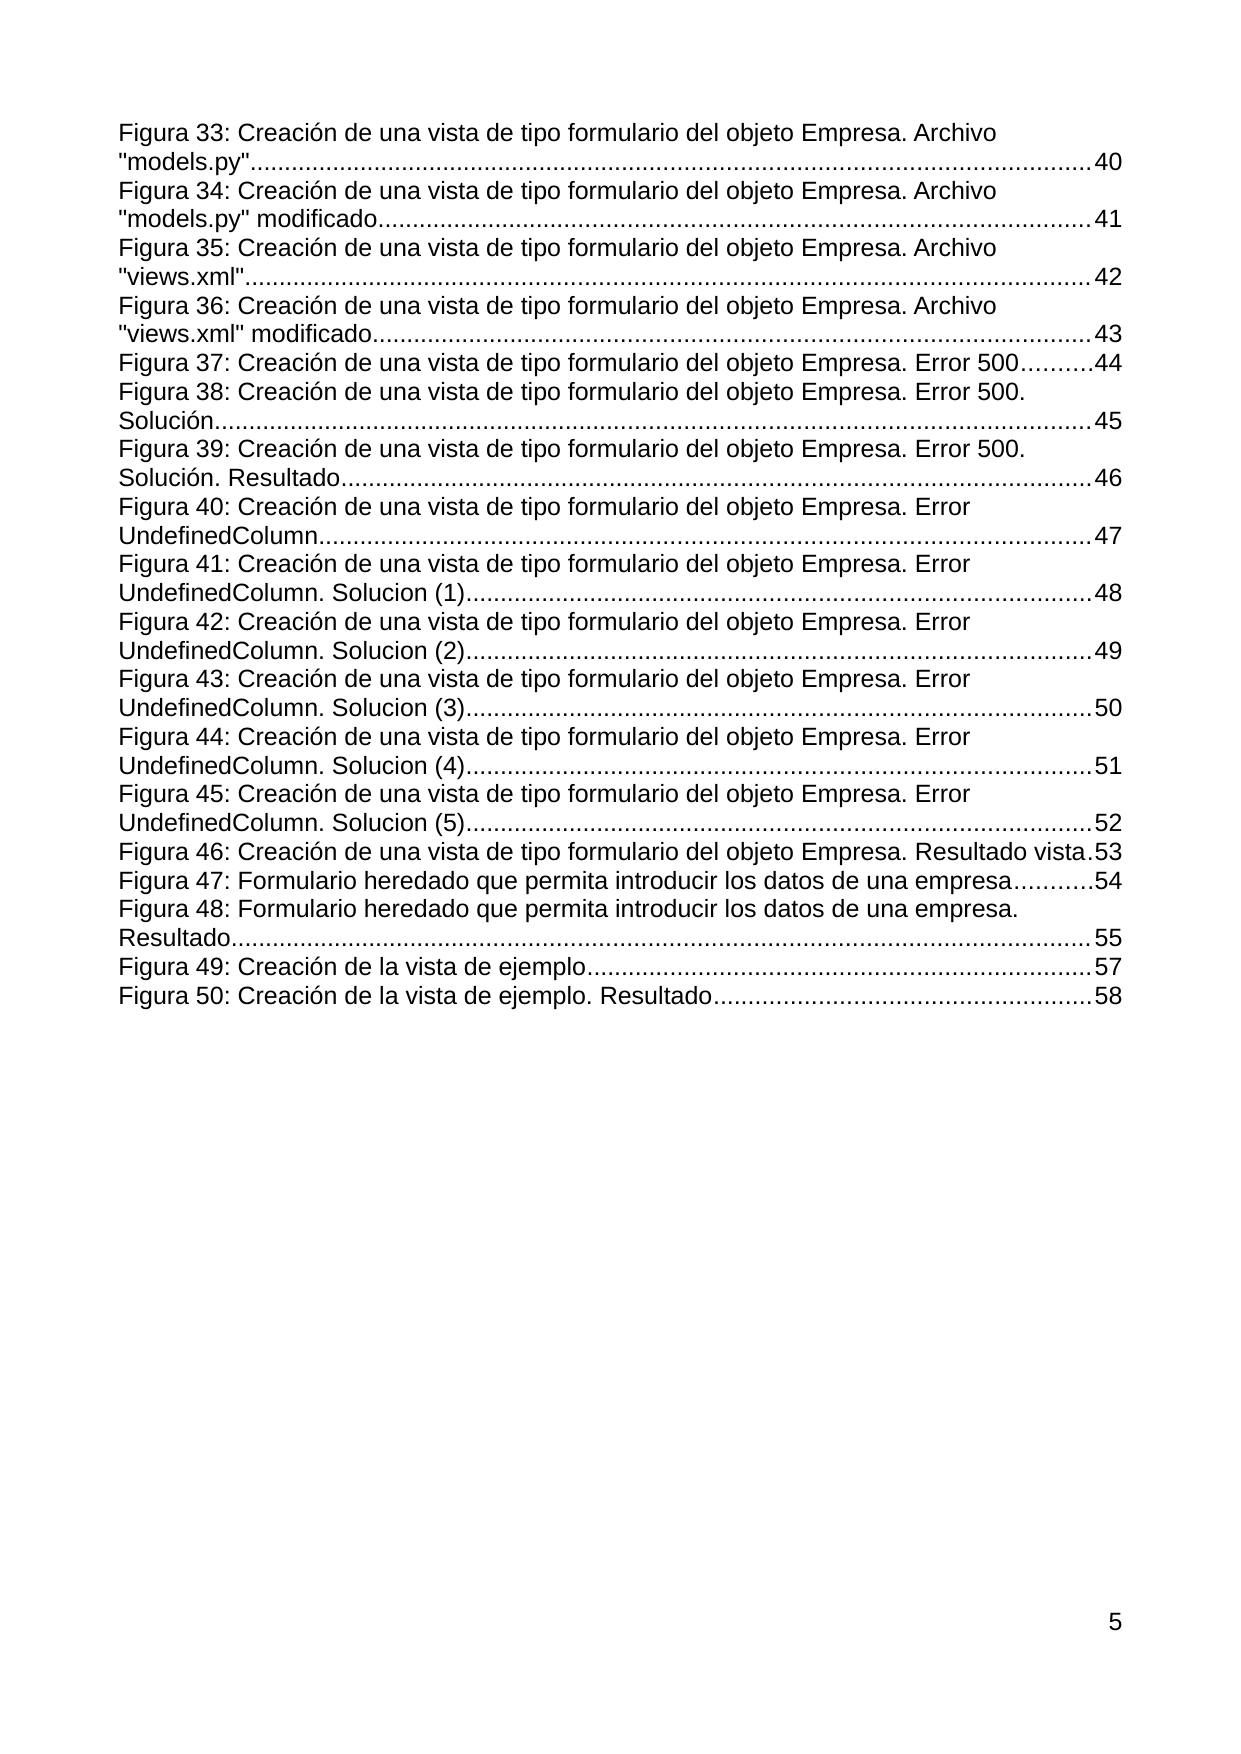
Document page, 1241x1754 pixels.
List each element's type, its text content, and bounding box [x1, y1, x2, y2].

text Figura 38: Creación de una vista de tipo formulario del objeto Empresa. Error 500. Solución 45 [118, 377, 1122, 434]
text Figura 44: Creación de una vista de tipo formulario del objeto Empresa. Error UndefinedColumn. Solucion (4) 51 [118, 722, 1122, 779]
text Figura 48: Formulario heredado que permita introducir los datos de una empresa. Resultado 55 [118, 894, 1122, 952]
text Figura 49: Creación de la vista de ejemplo 57 [118, 952, 1122, 981]
text Figura 46: Creación de una vista de tipo formulario del objeto Empresa. Resultado vista 53 [118, 837, 1122, 866]
text Figura 33: Creación de una vista de tipo formulario del objeto Empresa. Archivo "models.py" 40 [118, 118, 1122, 176]
text Figura 34: Creación de una vista de tipo formulario del objeto Empresa. Archivo "models.py" modificado 41 [118, 176, 1122, 233]
text Figura 35: Creación de una vista de tipo formulario del objeto Empresa. Archivo "views.xml" 42 [118, 233, 1122, 291]
text Figura 47: Formulario heredado que permita introducir los datos de una empresa 54 [118, 866, 1122, 894]
text Figura 40: Creación de una vista de tipo formulario del objeto Empresa. Error UndefinedColumn 47 [118, 492, 1122, 549]
text Figura 37: Creación de una vista de tipo formulario del objeto Empresa. Error 500 44 [118, 348, 1122, 377]
text Figura 43: Creación de una vista de tipo formulario del objeto Empresa. Error UndefinedColumn. Solucion (3) 50 [118, 664, 1122, 722]
text Figura 39: Creación de una vista de tipo formulario del objeto Empresa. Error 500. Solución. Resultado 46 [118, 434, 1122, 492]
text Figura 41: Creación de una vista de tipo formulario del objeto Empresa. Error UndefinedColumn. Solucion (1) 48 [118, 549, 1122, 607]
text Figura 50: Creación de la vista de ejemplo. Resultado 58 [118, 981, 1122, 1009]
text Figura 42: Creación de una vista de tipo formulario del objeto Empresa. Error UndefinedColumn. Solucion (2) 49 [118, 607, 1122, 664]
text Figura 36: Creación de una vista de tipo formulario del objeto Empresa. Archivo "views.xml" modificado 43 [118, 291, 1122, 348]
text Figura 45: Creación de una vista de tipo formulario del objeto Empresa. Error UndefinedColumn. Solucion (5) 52 [118, 779, 1122, 837]
